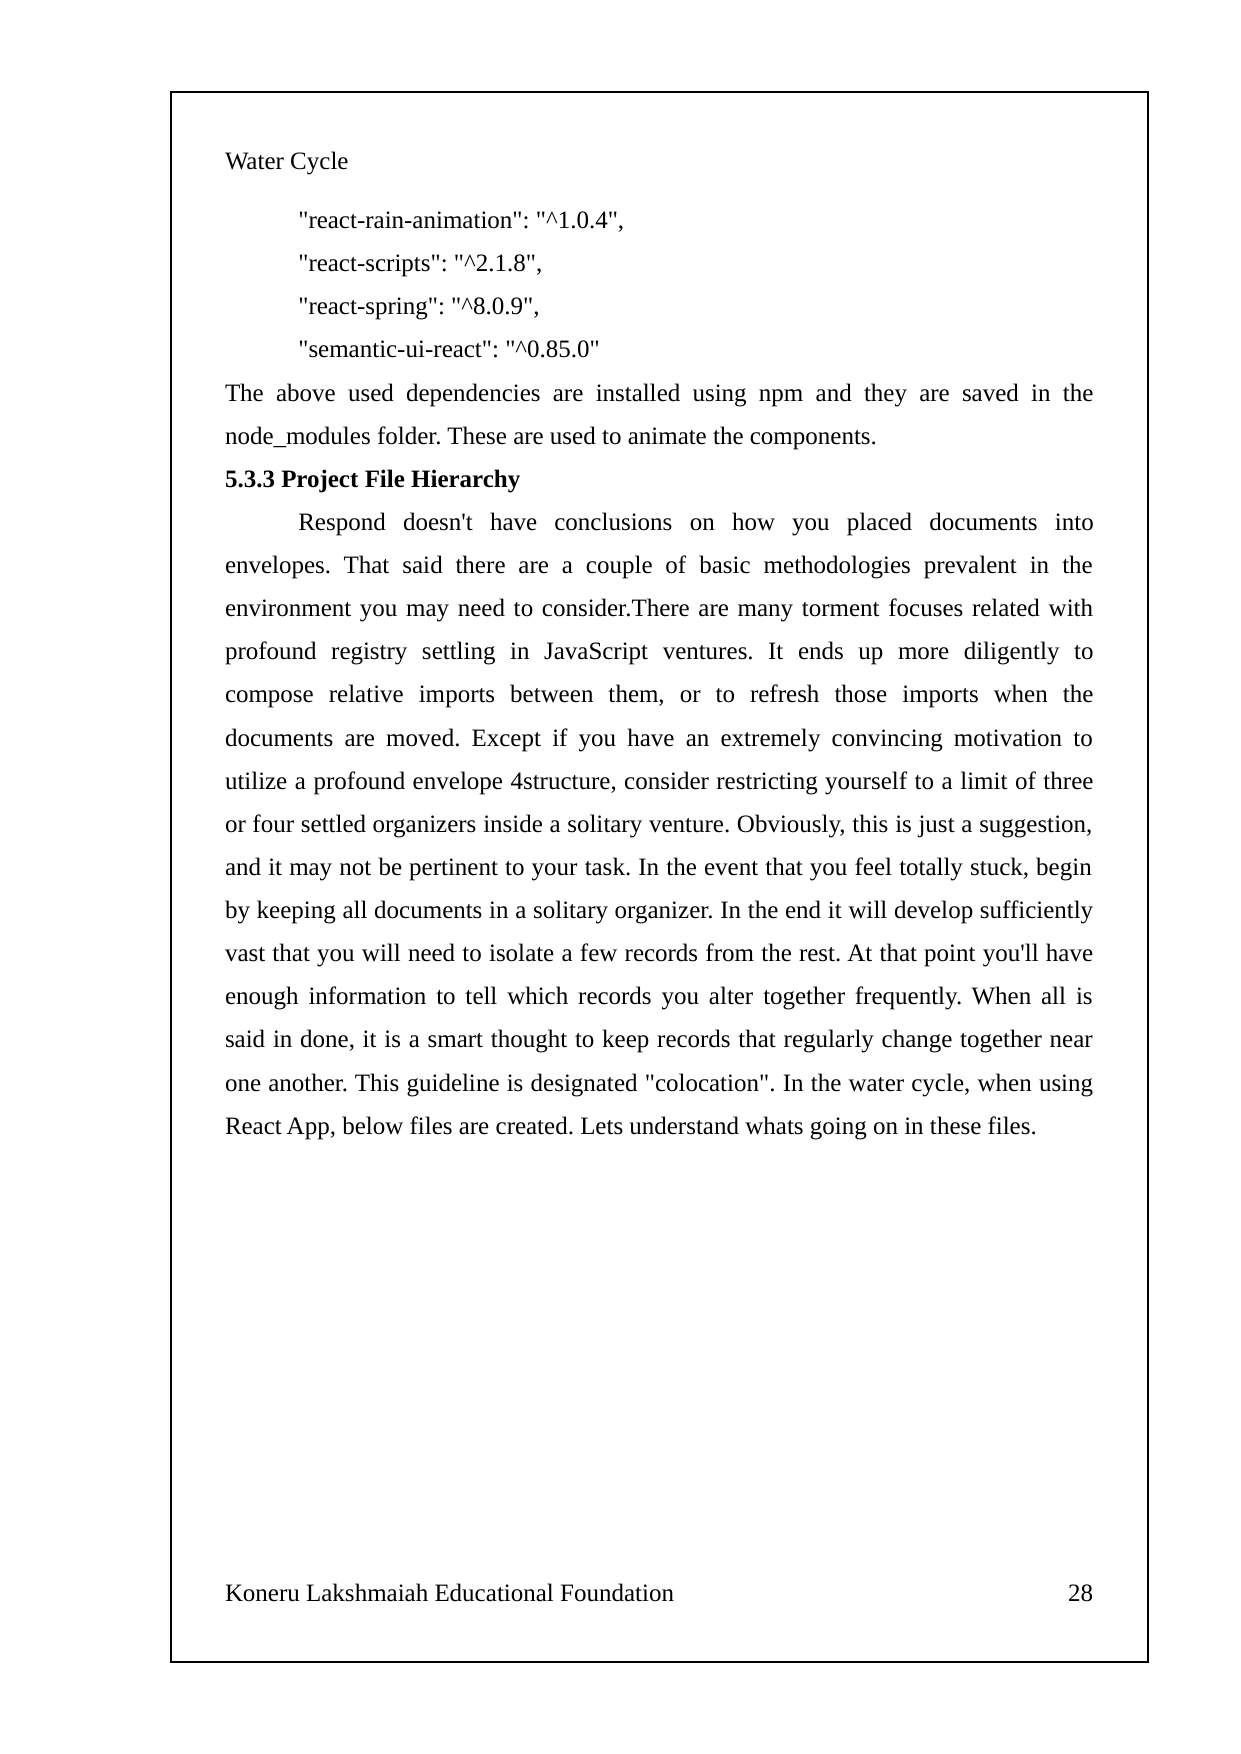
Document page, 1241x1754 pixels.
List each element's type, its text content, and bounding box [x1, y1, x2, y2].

text "react-rain-animation": "^1.0.4", [225, 205, 1094, 234]
text "react-scripts": "^2.1.8", [225, 248, 1094, 277]
text Respond doesn't have conclusions on how you placed documents into envelopes. That said there are a couple of basic methodologies prevalent in the environment you may need to consider.There are many torment focuses related with profound registry settling in JavaScript ventures. It ends up more diligently to compose relative imports between them, or to refresh those imports when the documents are moved. Except if you have an extremely convincing motivation to utilize a profound envelope 4structure, consider restricting yourself to a limit of three or four settled organizers inside a solitary venture. Obviously, this is just a suggestion, and it may not be pertinent to your task. In the event that you feel totally stuck, begin by keeping all documents in a solitary organizer. In the end it will develop sufficiently vast that you will need to isolate a few records from the rest. At that point you'll have enough information to tell which records you alter together frequently. When all is said in done, it is a smart thought to keep records that regularly change together near one another. This guideline is designated "colocation". In the water cycle, when using React App, below files are created. Lets understand whats going on in these files. [225, 507, 1094, 1139]
text "semantic-ui-react": "^0.85.0" [225, 334, 1094, 363]
text "react-spring": "^8.0.9", [225, 291, 1094, 320]
text 5.3.3 Project File Hierarchy [225, 464, 1094, 493]
text The above used dependencies are installed using npm and they are saved in the node_modules folder. These are used to animate the components. [225, 378, 1094, 449]
